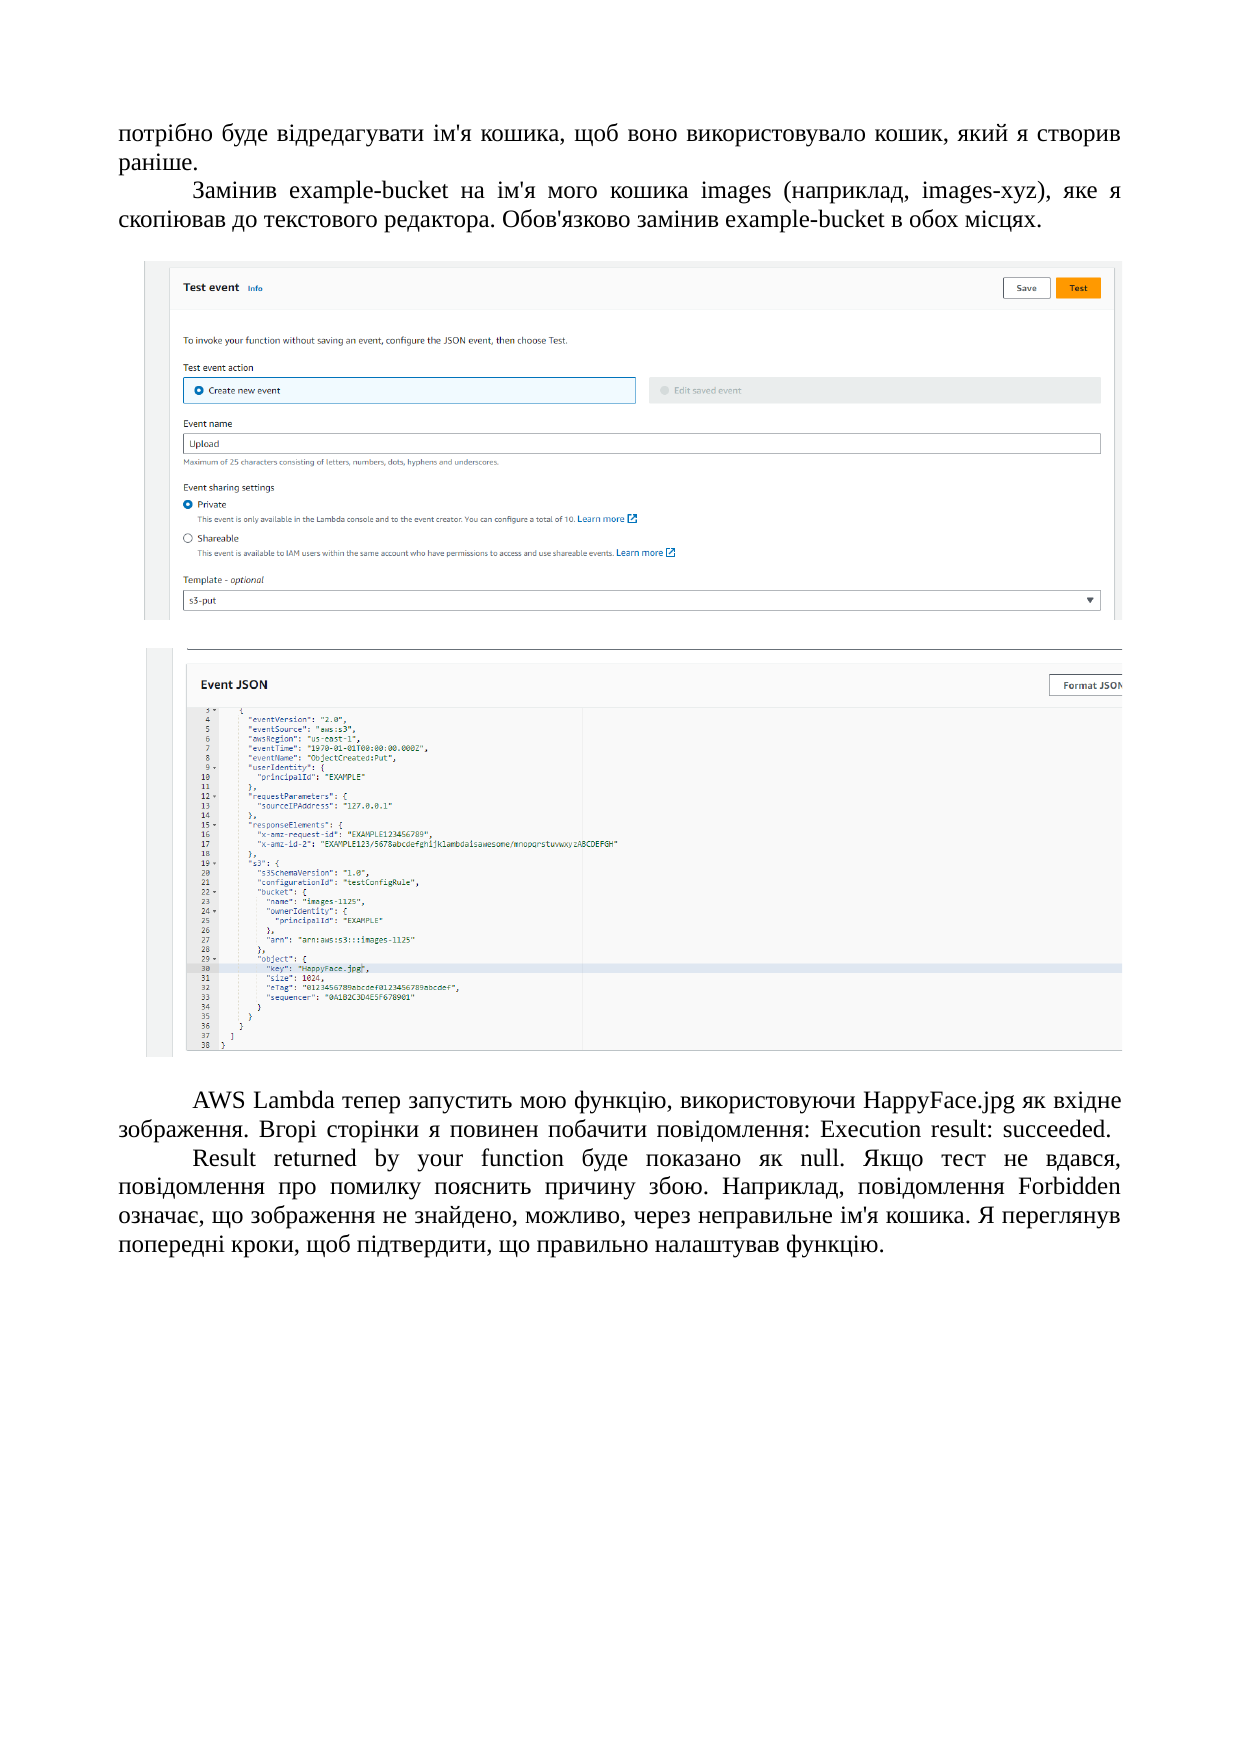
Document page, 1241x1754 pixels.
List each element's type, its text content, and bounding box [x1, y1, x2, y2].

text потрібно буде відредагувати ім'я кошика, щоб воно використовувало кошик, який я створив раніше. [118, 118, 1122, 176]
text AWS Lambda тепер запустить мою функцію, використовуючи HappyFace.jpg як вхідне зображення. Вгорі сторінки я повинен побачити повідомлення: Execution result: succeeded. Result returned by your function буде показано як null. Якщо тест не вдався, повідомлення про помилку пояснить причину збою. Наприклад, повідомлення Forbidden означає, що зображення не знайдено, можливо, через неправильне ім'я кошика. Я переглянув попередні кроки, щоб підтвердити, що правильно налаштував функцію. [118, 1085, 1122, 1258]
picture [118, 261, 1123, 620]
text Замінив example-bucket на ім'я мого кошика images (наприклад, images-xyz), яке я скопіював до текстового редактора. Обов'язково замінив example-bucket в обох місцях. [118, 176, 1122, 233]
picture [118, 648, 1123, 1057]
